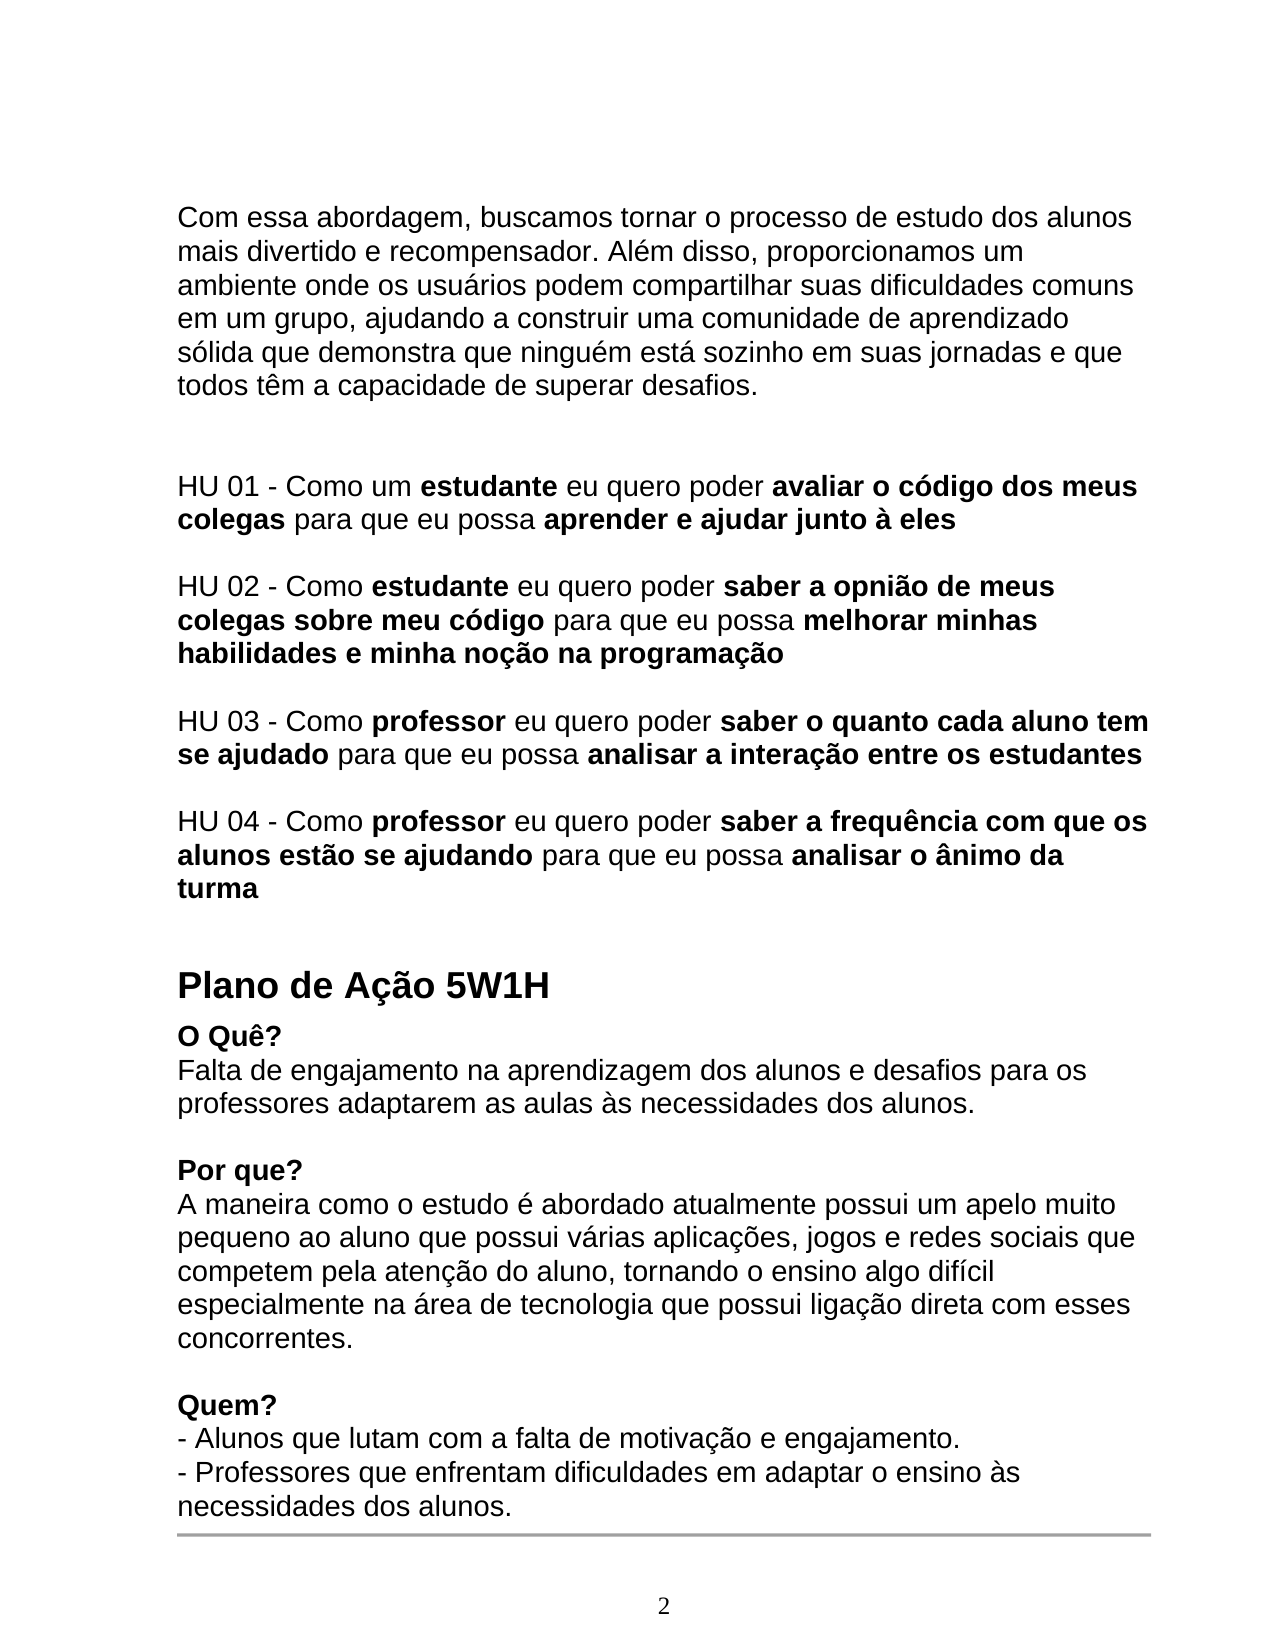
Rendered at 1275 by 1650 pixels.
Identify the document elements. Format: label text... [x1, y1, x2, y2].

text Por que? [177, 1153, 1151, 1187]
subtitle Plano de Ação 5W1H [177, 963, 1151, 1007]
text HU 01 - Como um estudante eu quero poder avaliar o código dos meus colegas para que eu possa aprender e ajudar junto à eles [177, 469, 1151, 536]
text Falta de engajamento na aprendizagem dos alunos e desafios para os professores adaptarem as aulas às necessidades dos alunos. [177, 1053, 1151, 1120]
text Com essa abordagem, buscamos tornar o processo de estudo dos alunos mais divertido e recompensador. Além disso, proporcionamos um ambiente onde os usuários podem compartilhar suas dificuldades comuns em um grupo, ajudando a construir uma comunidade de aprendizado sólida que demonstra que ninguém está sozinho em suas jornadas e que todos têm a capacidade de superar desafios. [177, 201, 1151, 402]
text A maneira como o estudo é abordado atualmente possui um apelo muito pequeno ao aluno que possui várias aplicações, jogos e redes sociais que competem pela atenção do aluno, tornando o ensino algo difícil especialmente na área de tecnologia que possui ligação direta com esses concorrentes. [177, 1187, 1151, 1354]
text Quem? [177, 1388, 1151, 1422]
text HU 03 - Como professor eu quero poder saber o quanto cada aluno tem se ajudado para que eu possa analisar a interação entre os estudantes [177, 704, 1151, 771]
text O Quê? [177, 1019, 1151, 1053]
text - Professores que enfrentam dificuldades em adaptar o ensino às necessidades dos alunos. [177, 1455, 1151, 1522]
text HU 04 - Como professor eu quero poder saber a frequência com que os alunos estão se ajudando para que eu possa analisar o ânimo da turma [177, 804, 1151, 905]
text HU 02 - Como estudante eu quero poder saber a opnião de meus colegas sobre meu código para que eu possa melhorar minhas habilidades e minha noção na programação [177, 569, 1151, 670]
text - Alunos que lutam com a falta de motivação e engajamento. [177, 1422, 1151, 1455]
